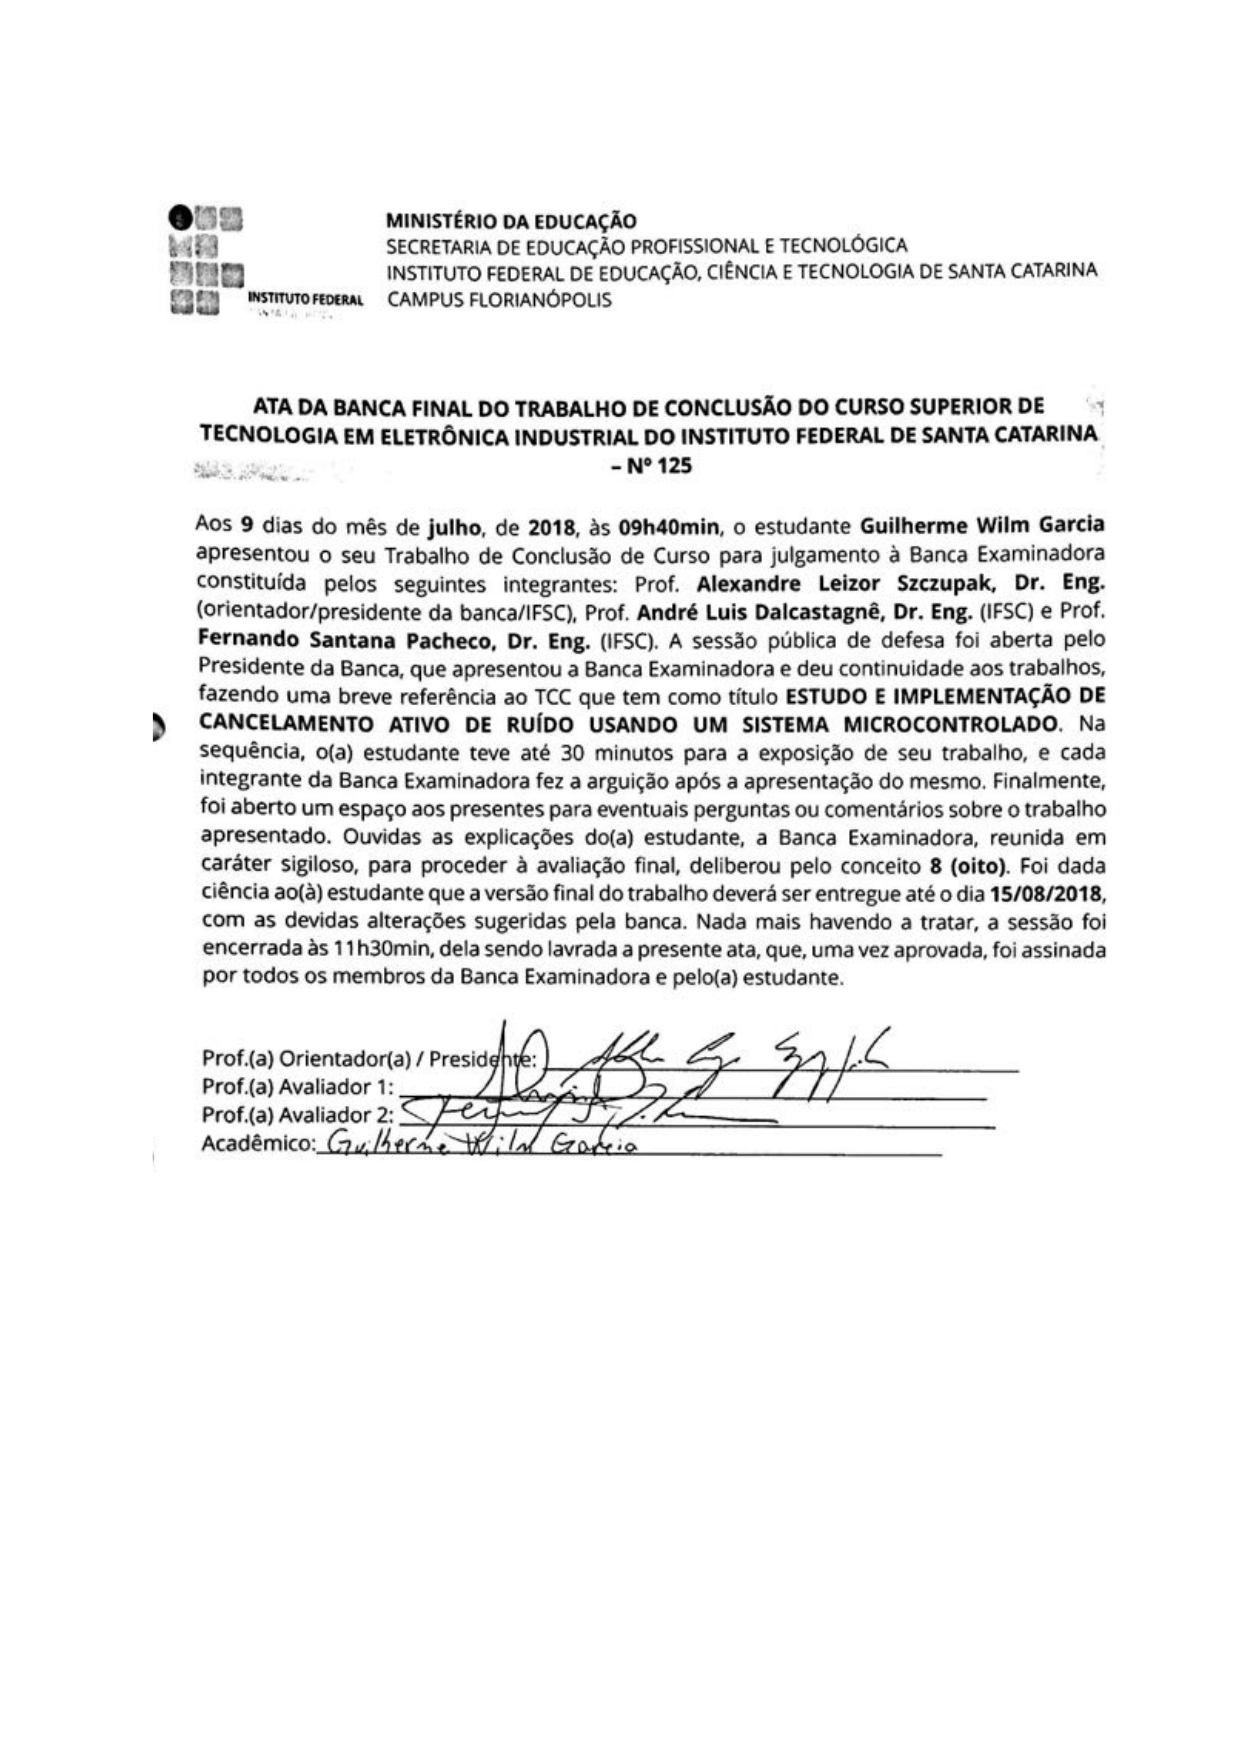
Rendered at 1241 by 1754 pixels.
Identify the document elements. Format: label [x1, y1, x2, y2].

picture [152, 177, 1147, 1253]
